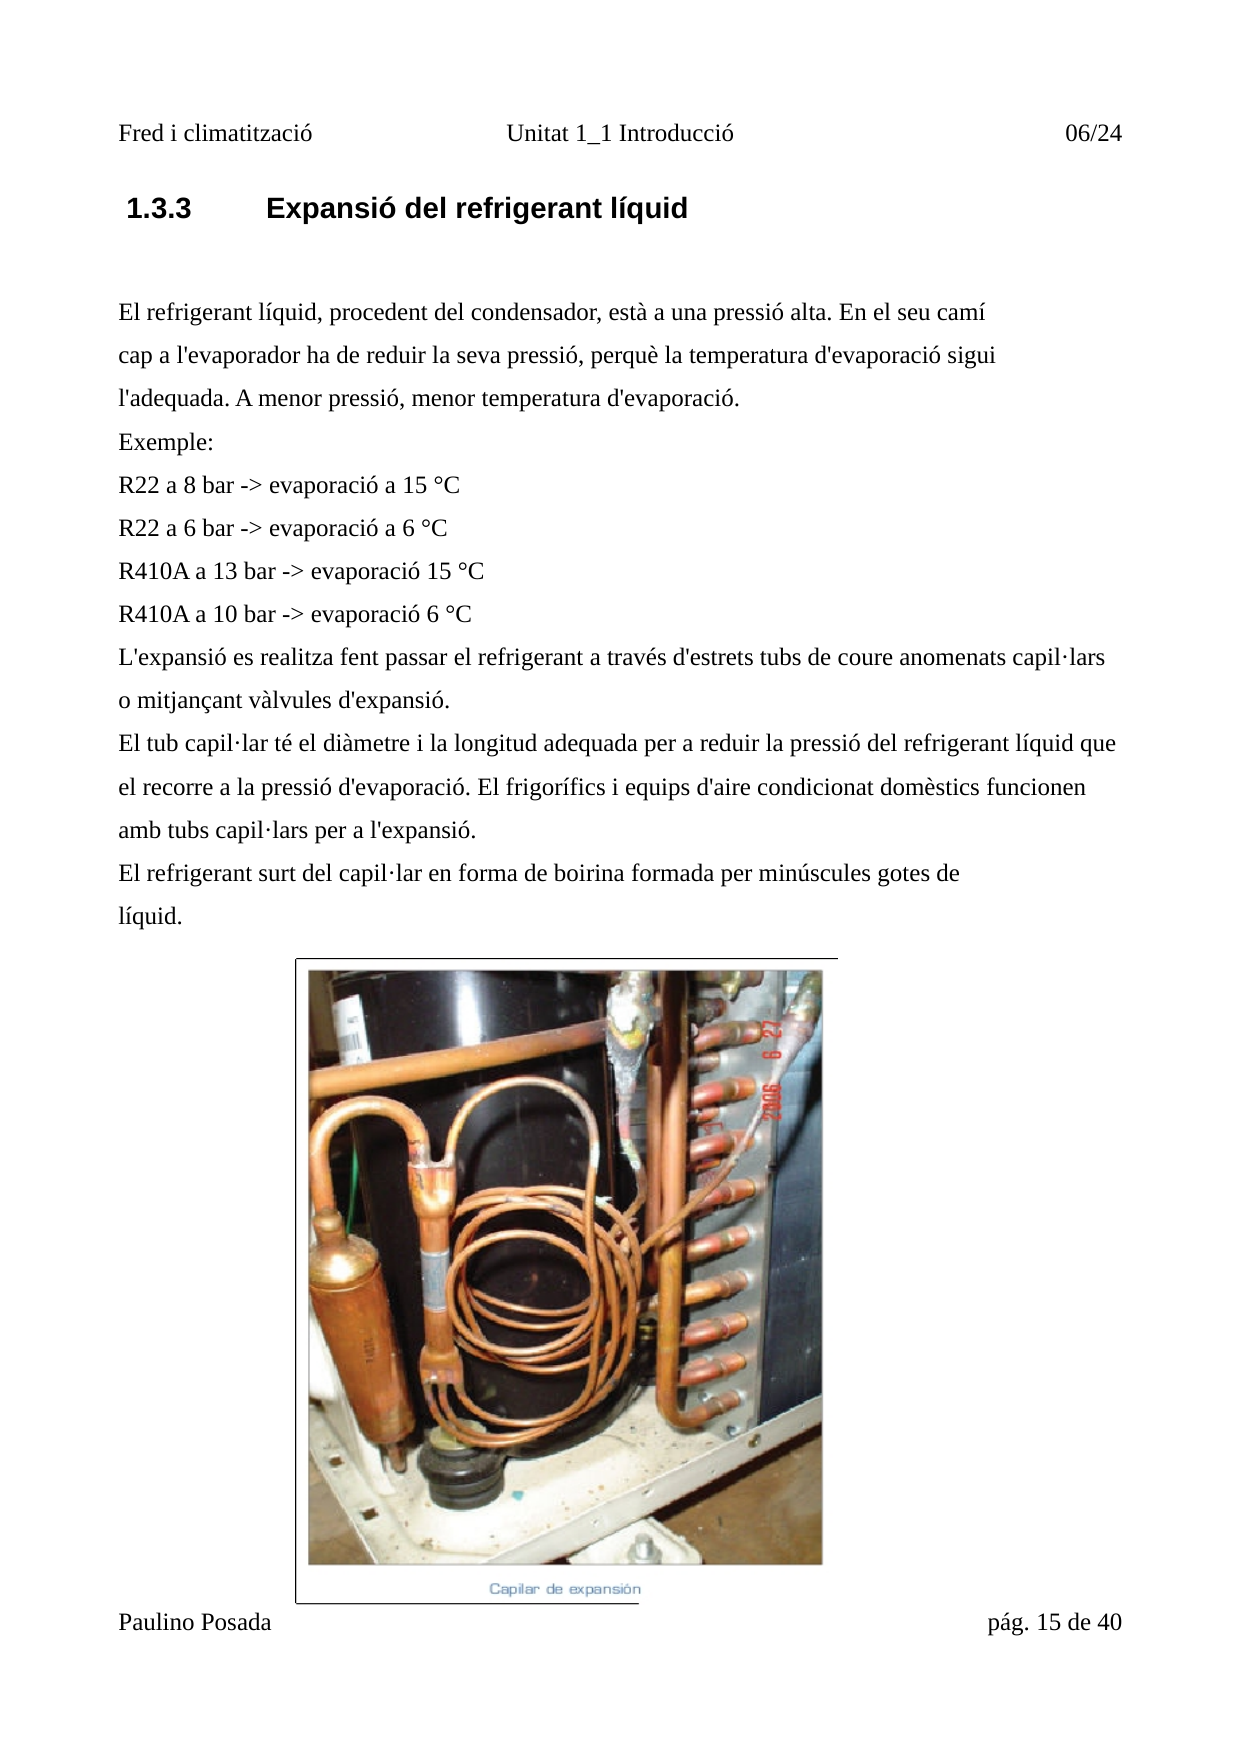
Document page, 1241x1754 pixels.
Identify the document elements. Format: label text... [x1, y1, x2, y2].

text l'adequada. A menor pressió, menor temperatura d'evaporació. [118, 383, 1122, 412]
text El refrigerant surt del capil·lar en forma de boirina formada per minúscules gotes de [118, 858, 1122, 887]
text R410A a 10 bar -> evaporació 6 °C [118, 599, 1122, 628]
text Exemple: [118, 427, 1122, 455]
text cap a l'evaporador ha de reduir la seva pressió, perquè la temperatura d'evaporació sigui [118, 340, 1122, 369]
subtitle Expansió del refrigerant líquid [118, 191, 1122, 225]
text líquid. [118, 901, 1122, 930]
picture [295, 958, 838, 1609]
text L'expansió es realitza fent passar el refrigerant a través d'estrets tubs de coure anomenats capil·lars o mitjançant vàlvules d'expansió. [118, 642, 1122, 714]
text R22 a 8 bar -> evaporació a 15 °C [118, 470, 1122, 498]
text R22 a 6 bar -> evaporació a 6 °C [118, 513, 1122, 542]
text El refrigerant líquid, procedent del condensador, està a una pressió alta. En el seu camí [118, 297, 1122, 326]
text R410A a 13 bar -> evaporació 15 °C [118, 556, 1122, 585]
text El tub capil·lar té el diàmetre i la longitud adequada per a reduir la pressió del refrigerant líquid que el recorre a la pressió d'evaporació. El frigorífics i equips d'aire condicionat domèstics funcionen amb tubs capil·lars per a l'expansió. [118, 728, 1122, 843]
